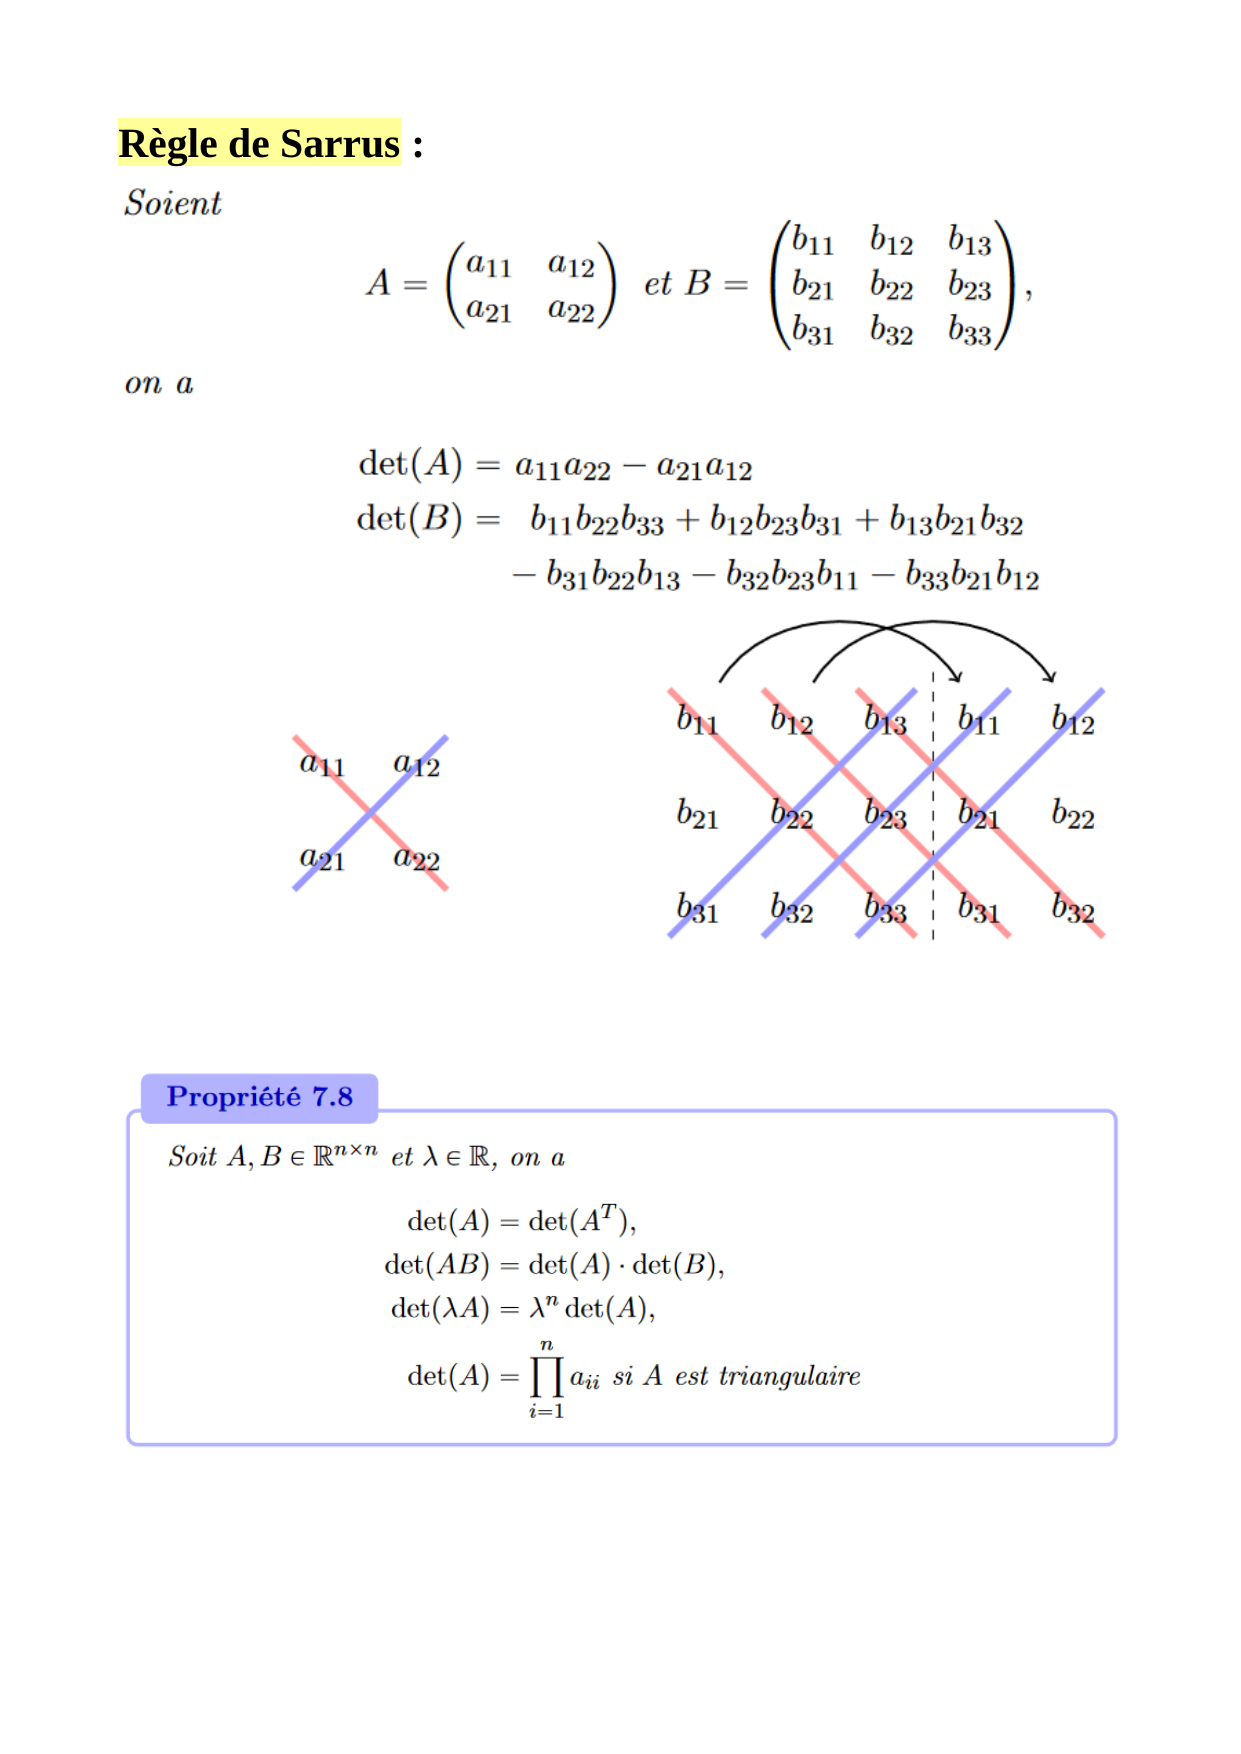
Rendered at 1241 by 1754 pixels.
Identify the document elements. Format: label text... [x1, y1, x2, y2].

text Règle de Sarrus : [118, 118, 1122, 166]
